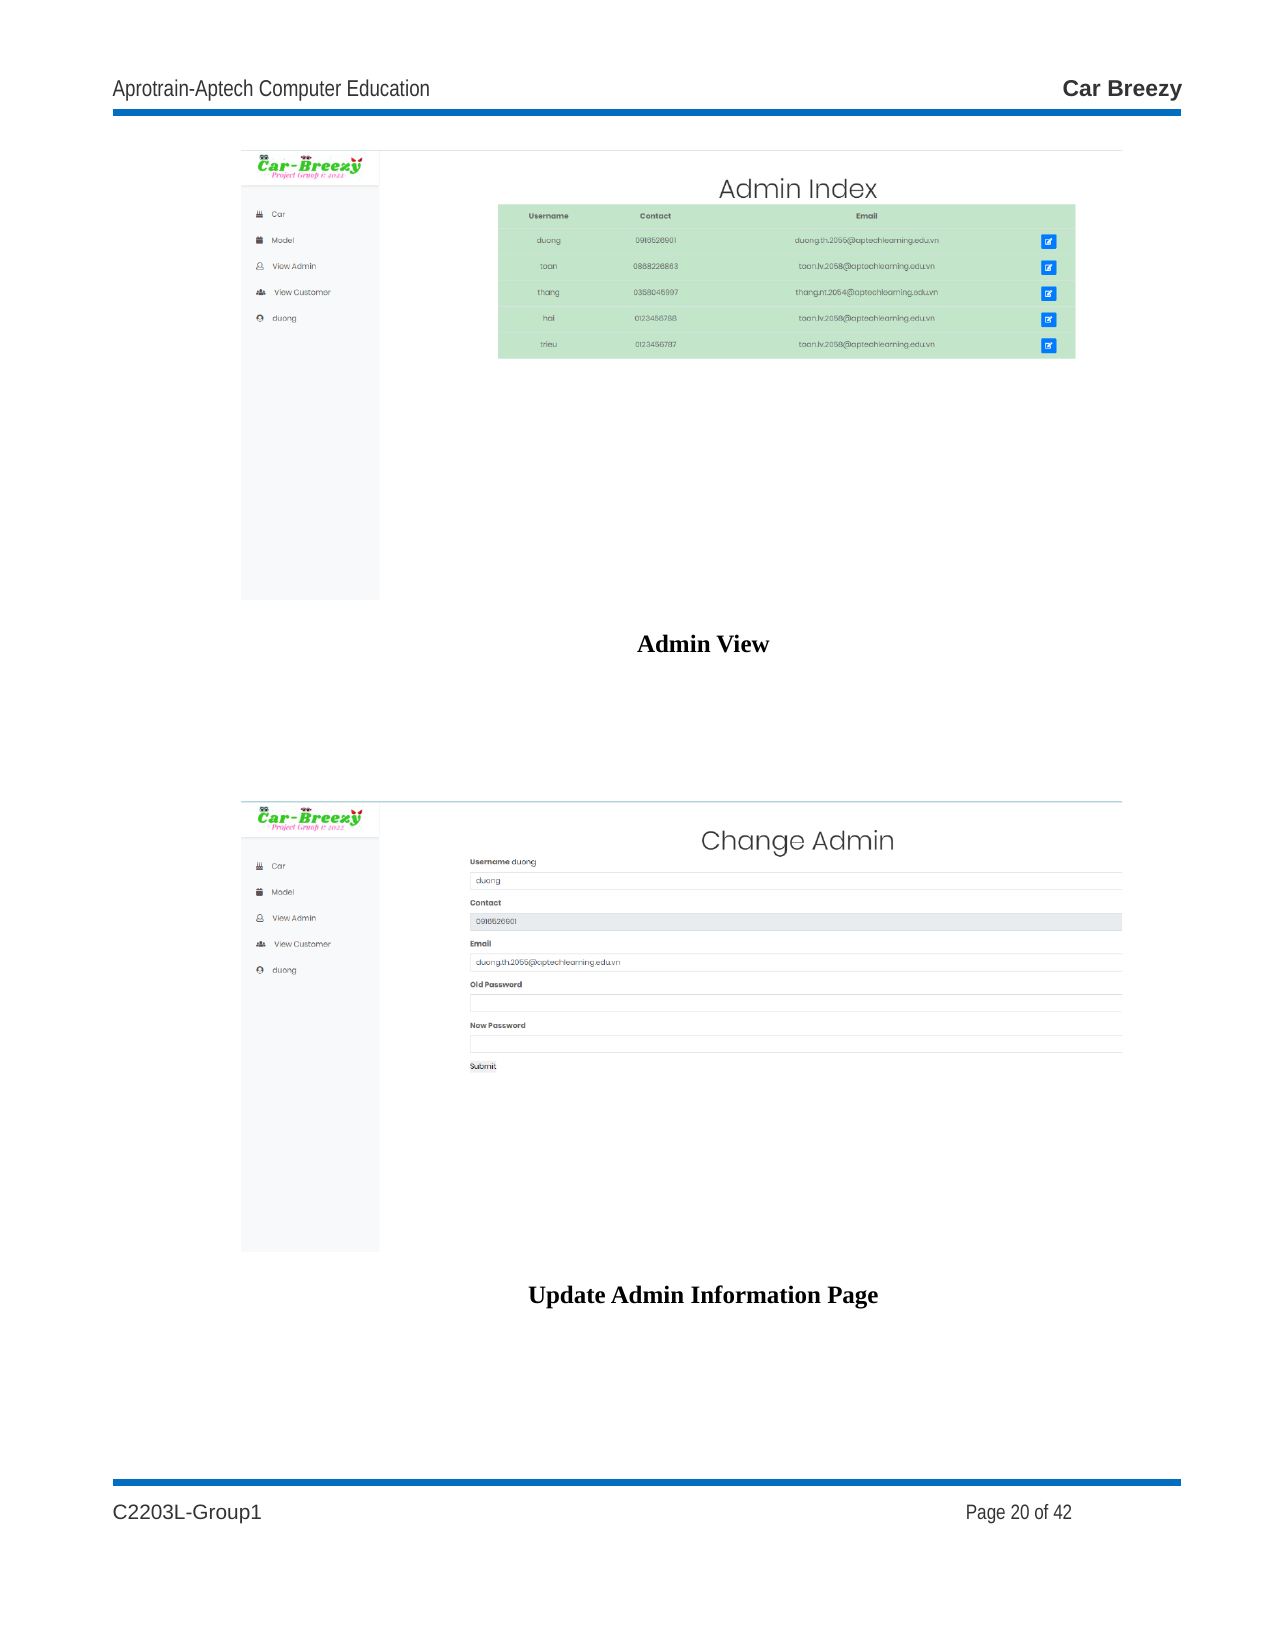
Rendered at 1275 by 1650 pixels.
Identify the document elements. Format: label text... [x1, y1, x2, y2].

text Admin View [284, 629, 1106, 657]
text Update Admin Information Page [284, 1280, 1106, 1309]
